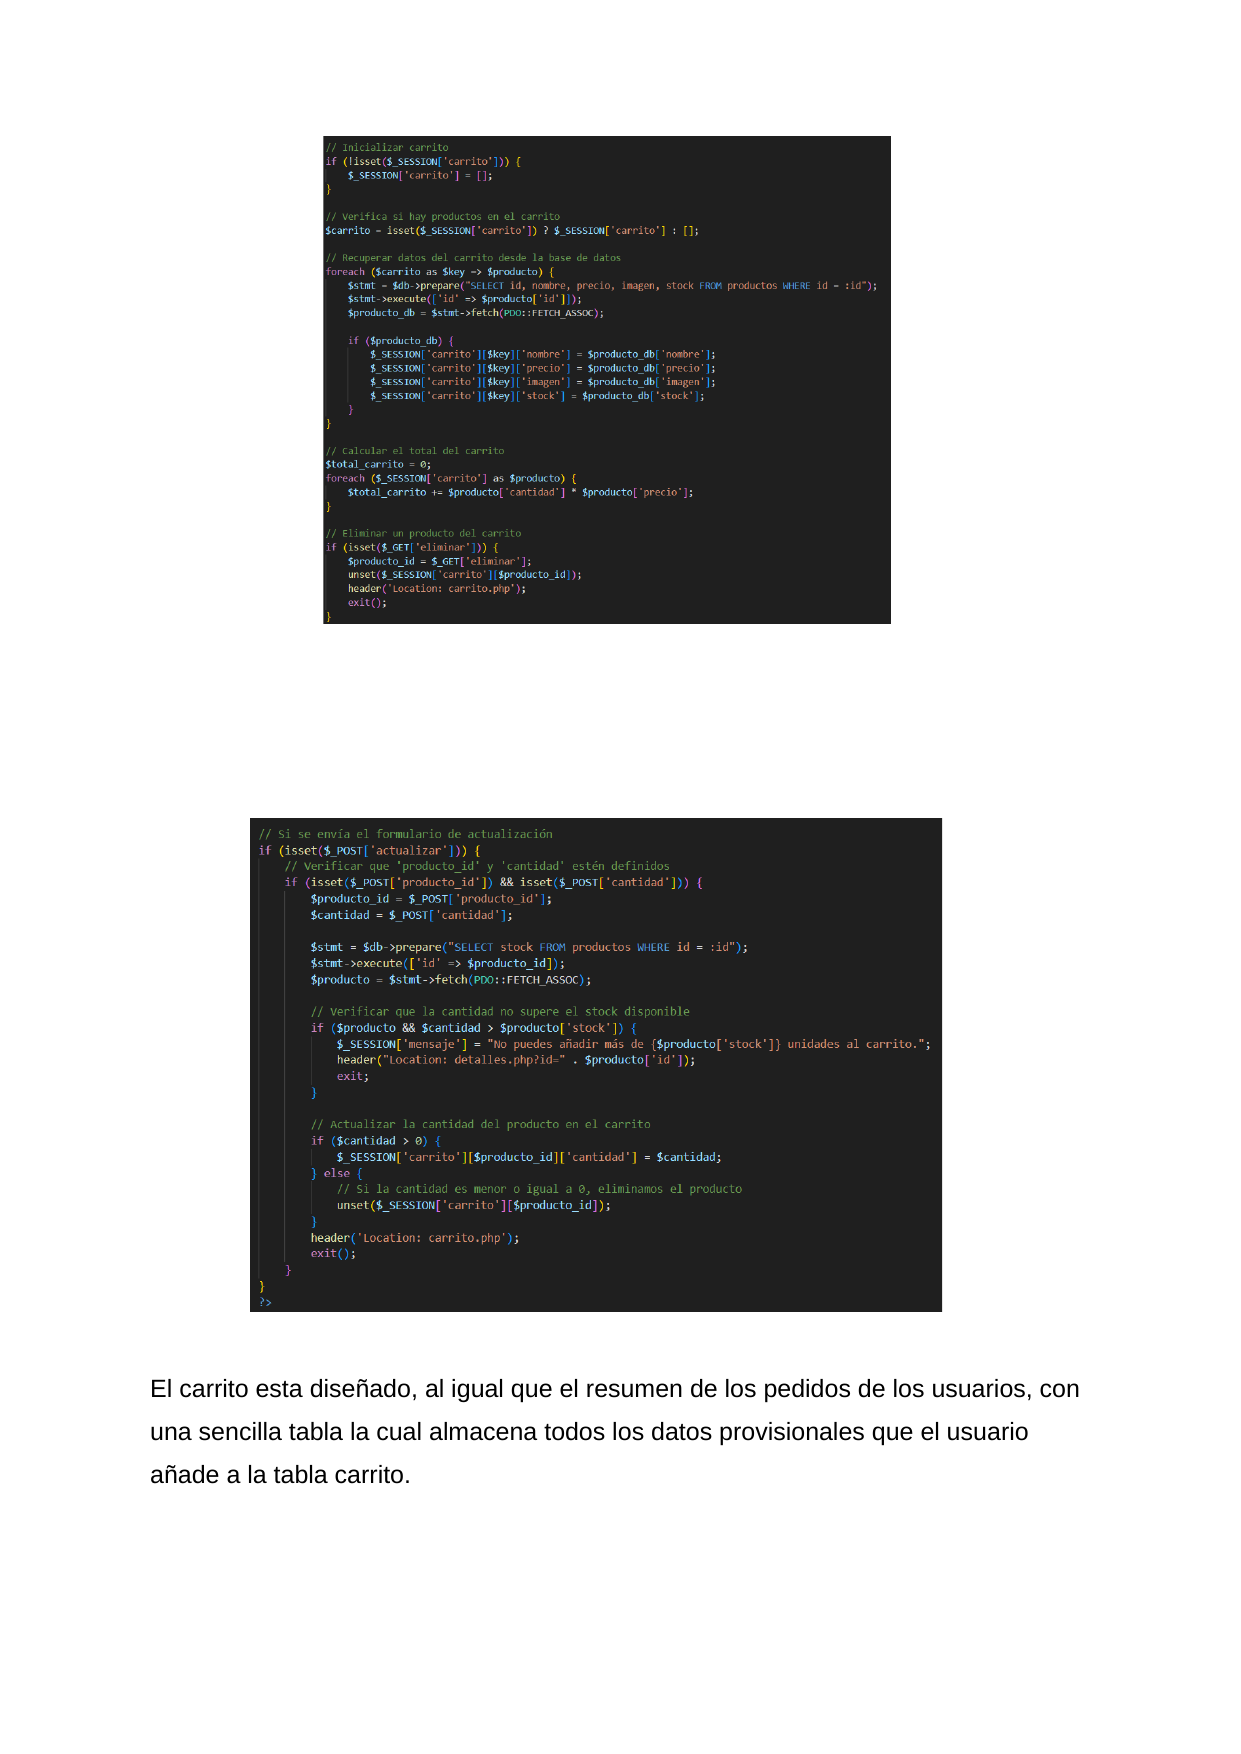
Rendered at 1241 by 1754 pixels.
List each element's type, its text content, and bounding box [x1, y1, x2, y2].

picture [250, 818, 943, 1312]
text El carrito esta diseñado, al igual que el resumen de los pedidos de los usuarios, con una sencilla tabla la cual almacena todos los datos provisionales que el usuario añade a la tabla carrito. [150, 1374, 1090, 1489]
picture [323, 136, 891, 624]
